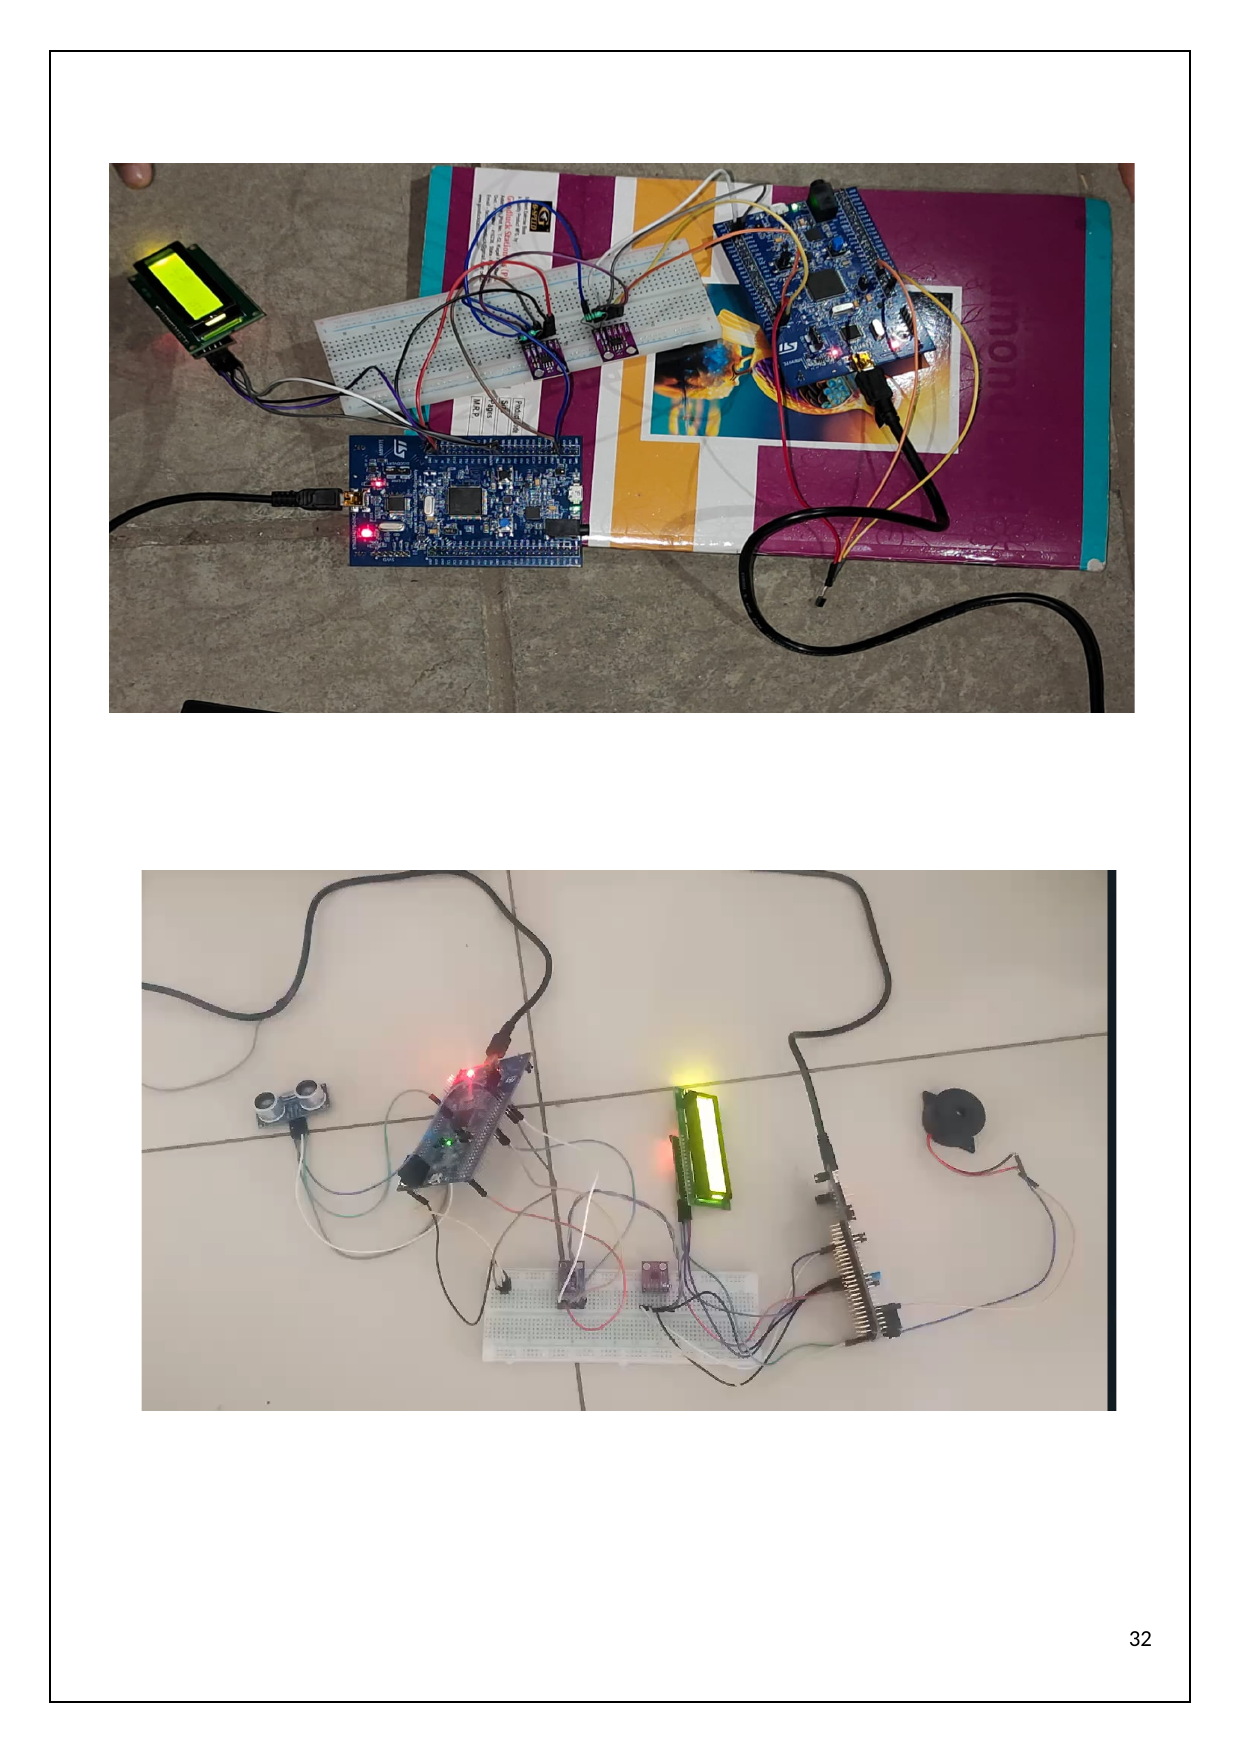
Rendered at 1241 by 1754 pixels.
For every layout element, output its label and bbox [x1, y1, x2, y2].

picture [109, 163, 1135, 713]
picture [141, 870, 1117, 1411]
